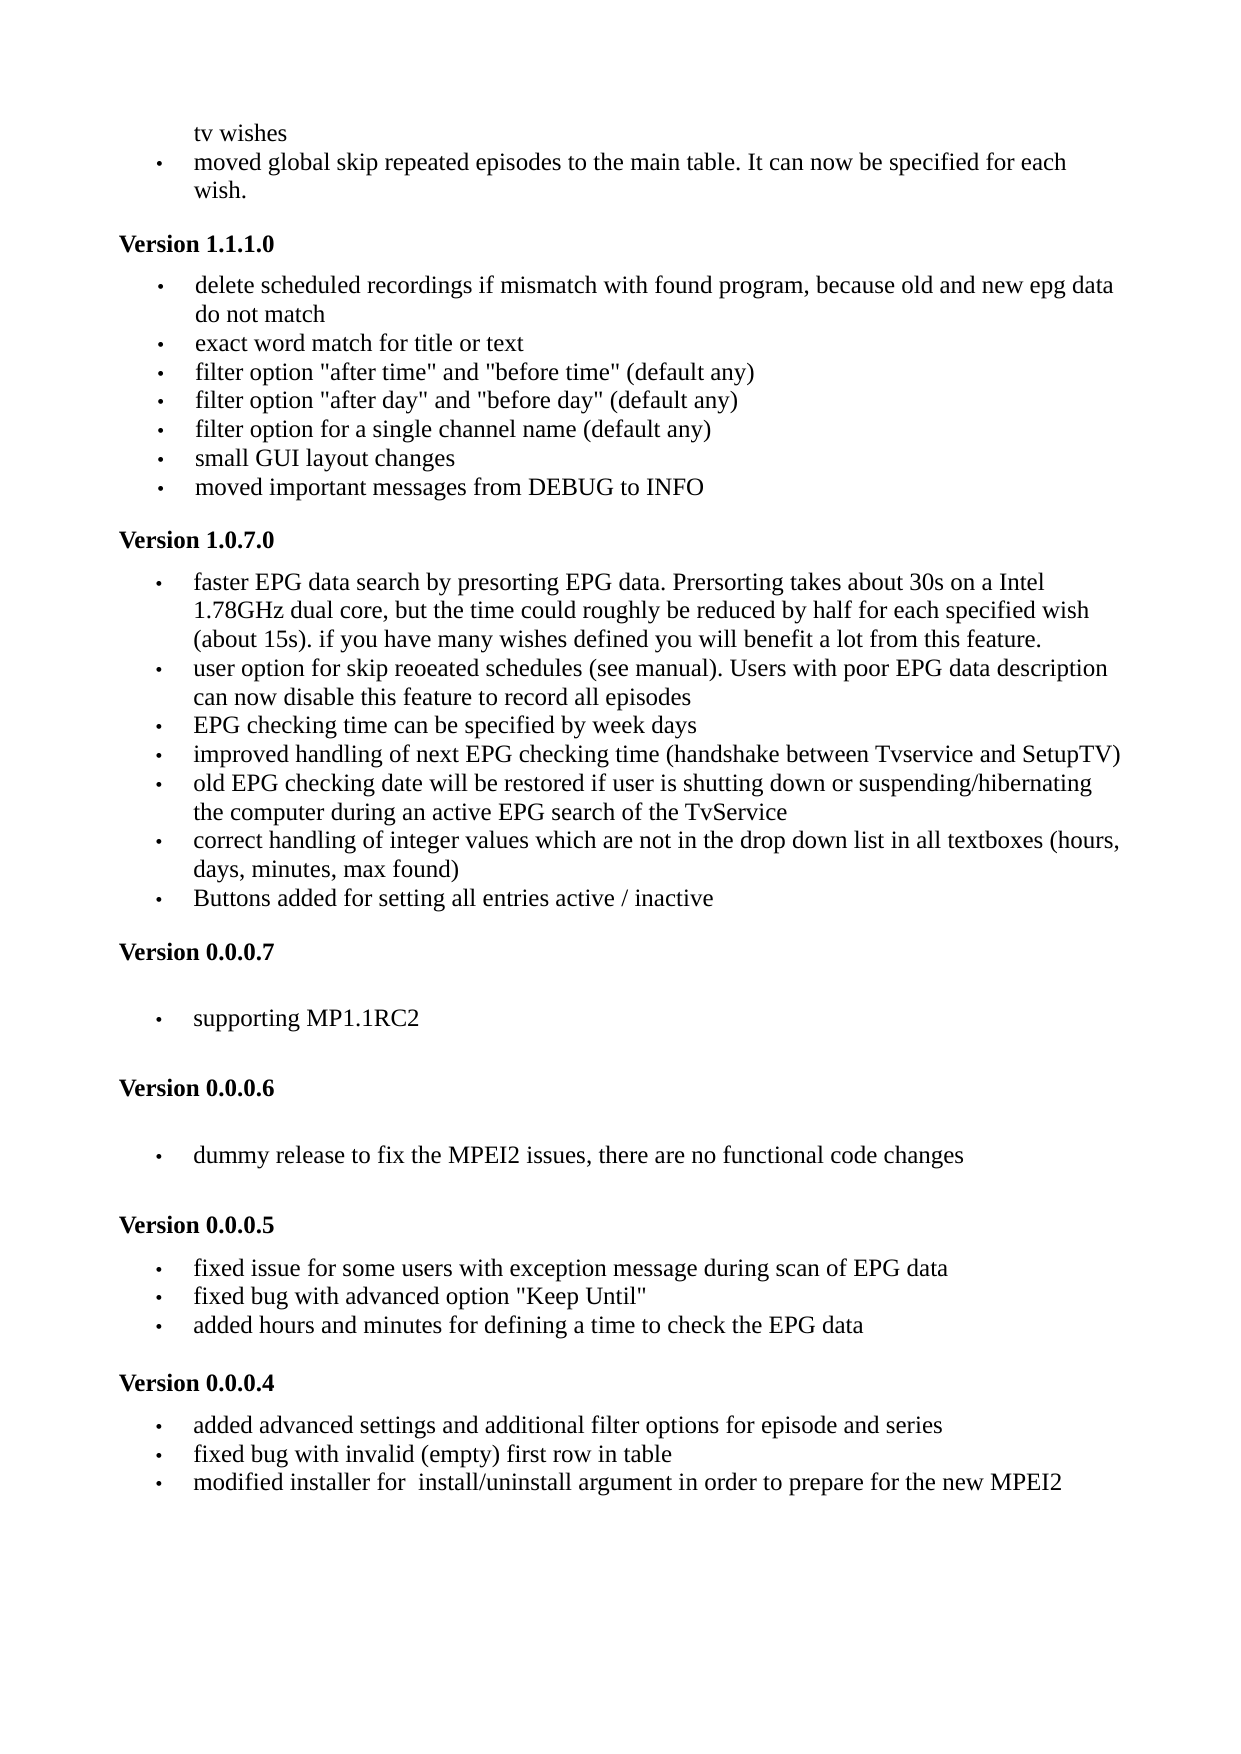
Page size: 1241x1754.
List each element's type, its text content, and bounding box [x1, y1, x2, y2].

list added hours and minutes for defining a time to check the EPG data [156, 1310, 1122, 1339]
list EPG checking time can be specified by week days [156, 711, 1122, 739]
list fixed bug with advanced option "Keep Until" [156, 1281, 1122, 1310]
list tv wishes [156, 118, 1122, 147]
text Version 1.0.7.0 [45, 526, 1119, 554]
text Version 1.1.1.0 [45, 229, 1119, 258]
list fixed issue for some users with exception message during scan of EPG data [156, 1253, 1122, 1281]
list modified installer for install/uninstall argument in order to prepare for the new MPEI2 [156, 1467, 1122, 1496]
list Buttons added for setting all entries active / inactive [156, 883, 1122, 912]
list exact word match for title or text [157, 328, 1122, 357]
list supporting MP1.1RC2 [156, 1003, 1122, 1032]
text Version 0.0.0.6 [45, 1069, 1119, 1103]
list improved handling of next EPG checking time (handshake between Tvservice and SetupTV) [156, 739, 1122, 768]
list user option for skip reoeated schedules (see manual). Users with poor EPG data description can now disable this feature to record all episodes [156, 653, 1122, 711]
list dummy release to fix the MPEI2 issues, there are no functional code changes [156, 1140, 1122, 1169]
text Version 0.0.0.7 [45, 937, 1119, 966]
text Version 0.0.0.5 [45, 1207, 1119, 1240]
list fixed bug with invalid (empty) first row in table [156, 1439, 1122, 1467]
list correct handling of integer values which are not in the drop down list in all textboxes (hours, days, minutes, max found) [156, 826, 1122, 883]
list old EPG checking date will be restored if user is shutting down or suspending/hibernating the computer during an active EPG search of the TvService [156, 768, 1122, 826]
list small GUI layout changes [157, 443, 1122, 472]
text Version 0.0.0.4 [45, 1364, 1119, 1397]
list filter option "after time" and "before time" (default any) [157, 357, 1122, 386]
list faster EPG data search by presorting EPG data. Prersorting takes about 30s on a Intel 1.78GHz dual core, but the time could roughly be reduced by half for each specified wish (about 15s). if you have many wishes defined you will benefit a lot from this feature. [156, 567, 1122, 653]
list moved important messages from DEBUG to INFO [157, 472, 1122, 501]
list added advanced settings and additional filter options for episode and series [156, 1410, 1122, 1439]
list filter option for a single channel name (default any) [157, 414, 1122, 443]
list delete scheduled recordings if mismatch with found program, because old and new epg data do not match [157, 271, 1122, 328]
list moved global skip repeated episodes to the main table. It can now be specified for each wish. [156, 147, 1122, 204]
list filter option "after day" and "before day" (default any) [157, 386, 1122, 414]
